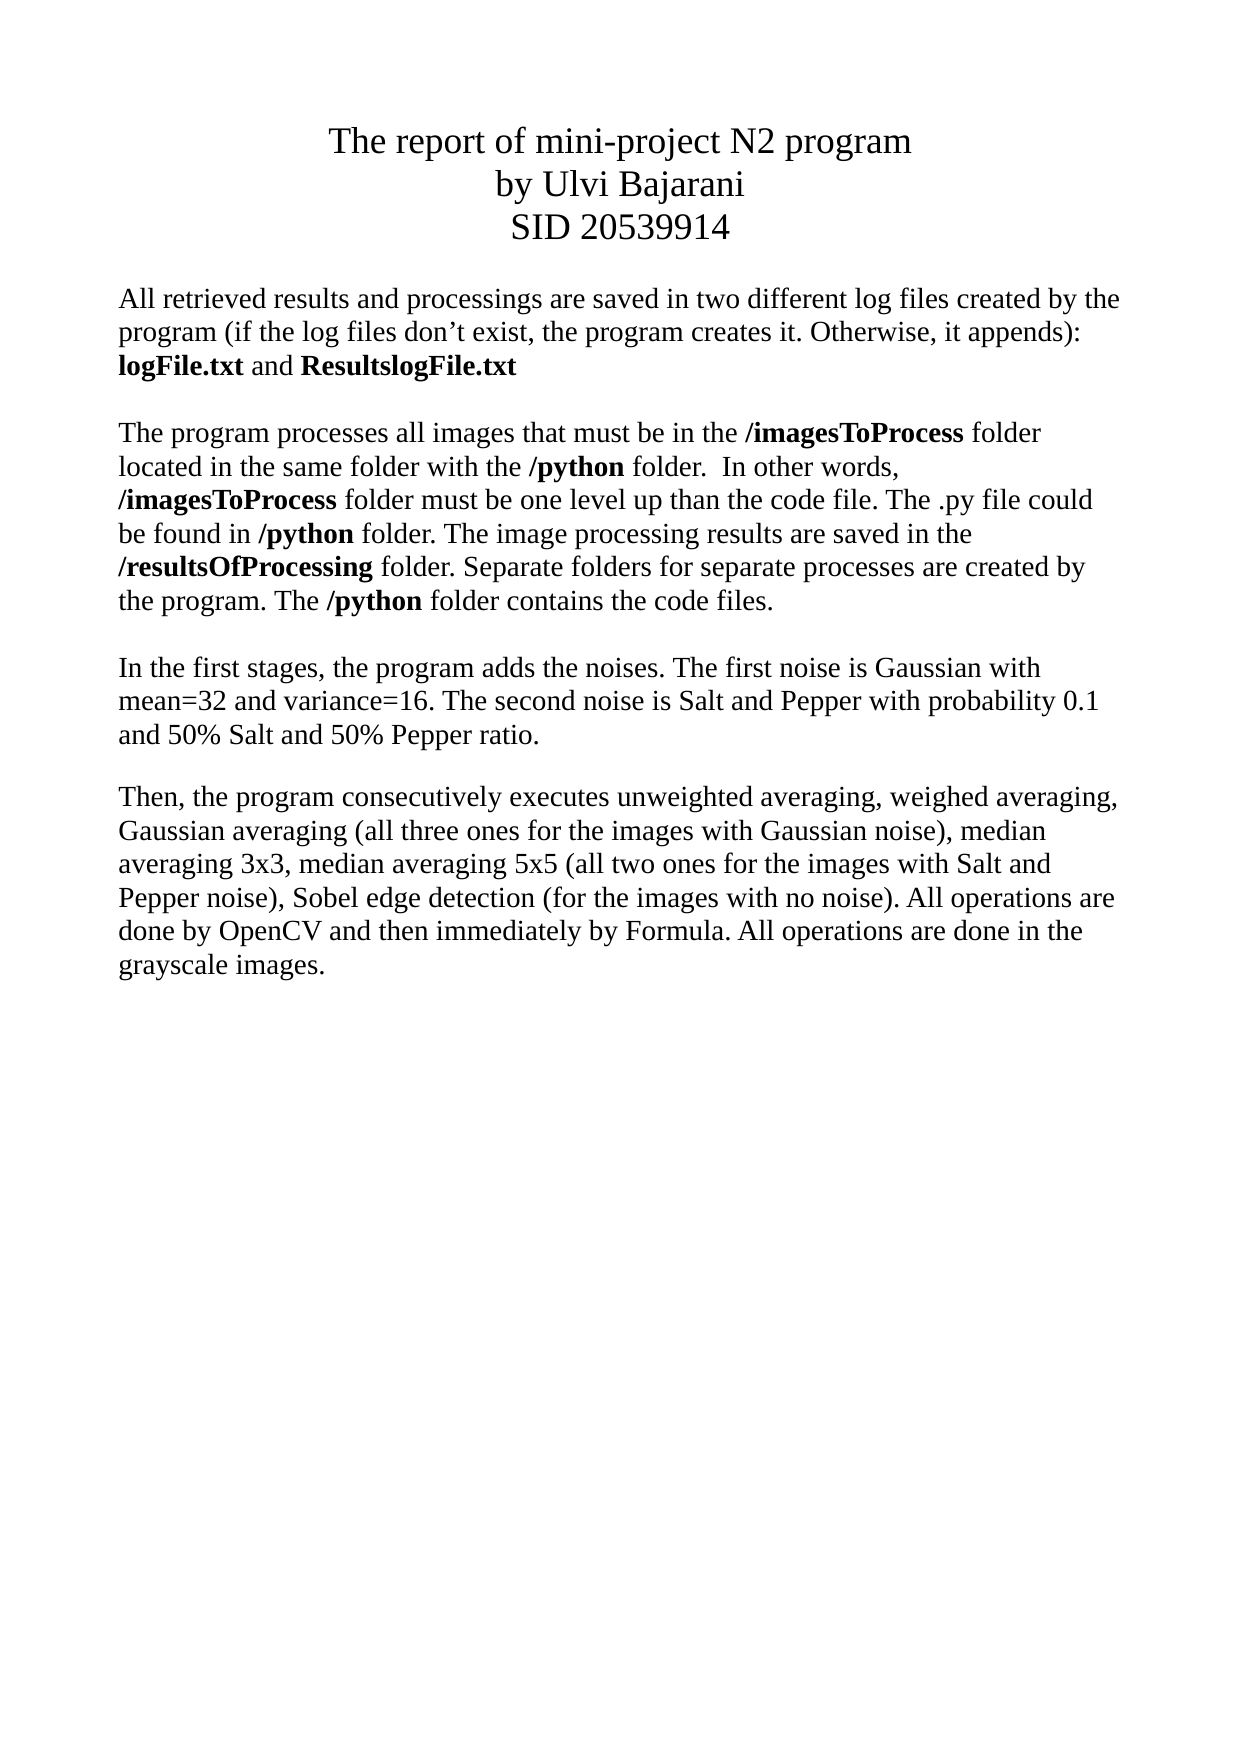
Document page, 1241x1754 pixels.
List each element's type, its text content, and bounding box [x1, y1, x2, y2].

text Then, the program consecutively executes unweighted averaging, weighed averaging, Gaussian averaging (all three ones for the images with Gaussian noise), median averaging 3x3, median averaging 5x5 (all two ones for the images with Salt and Pepper noise), Sobel edge detection (for the images with no noise). All operations are done by OpenCV and then immediately by Formula. All operations are done in the grayscale images. [118, 779, 1122, 981]
text In the first stages, the program adds the noises. The first noise is Gaussian with mean=32 and variance=16. The second noise is Salt and Pepper with probability 0.1 and 50% Salt and 50% Pepper ratio. [118, 650, 1122, 751]
text All retrieved results and processings are saved in two different log files created by the program (if the log files don’t exist, the program creates it. Otherwise, it appends): logFile.txt and ResultslogFile.txt [118, 281, 1122, 382]
text The program processes all images that must be in the /imagesToProcess folder located in the same folder with the /python folder. In other words, /imagesToProcess folder must be one level up than the code file. The .py file could be found in /python folder. The image processing results are saved in the /resultsOfProcessing folder. Separate folders for separate processes are created by the program. The /python folder contains the code files. [118, 415, 1122, 616]
text The report of mini-project N2 program [118, 118, 1122, 161]
text SID 20539914 [118, 204, 1122, 247]
text by Ulvi Bajarani [118, 161, 1122, 204]
